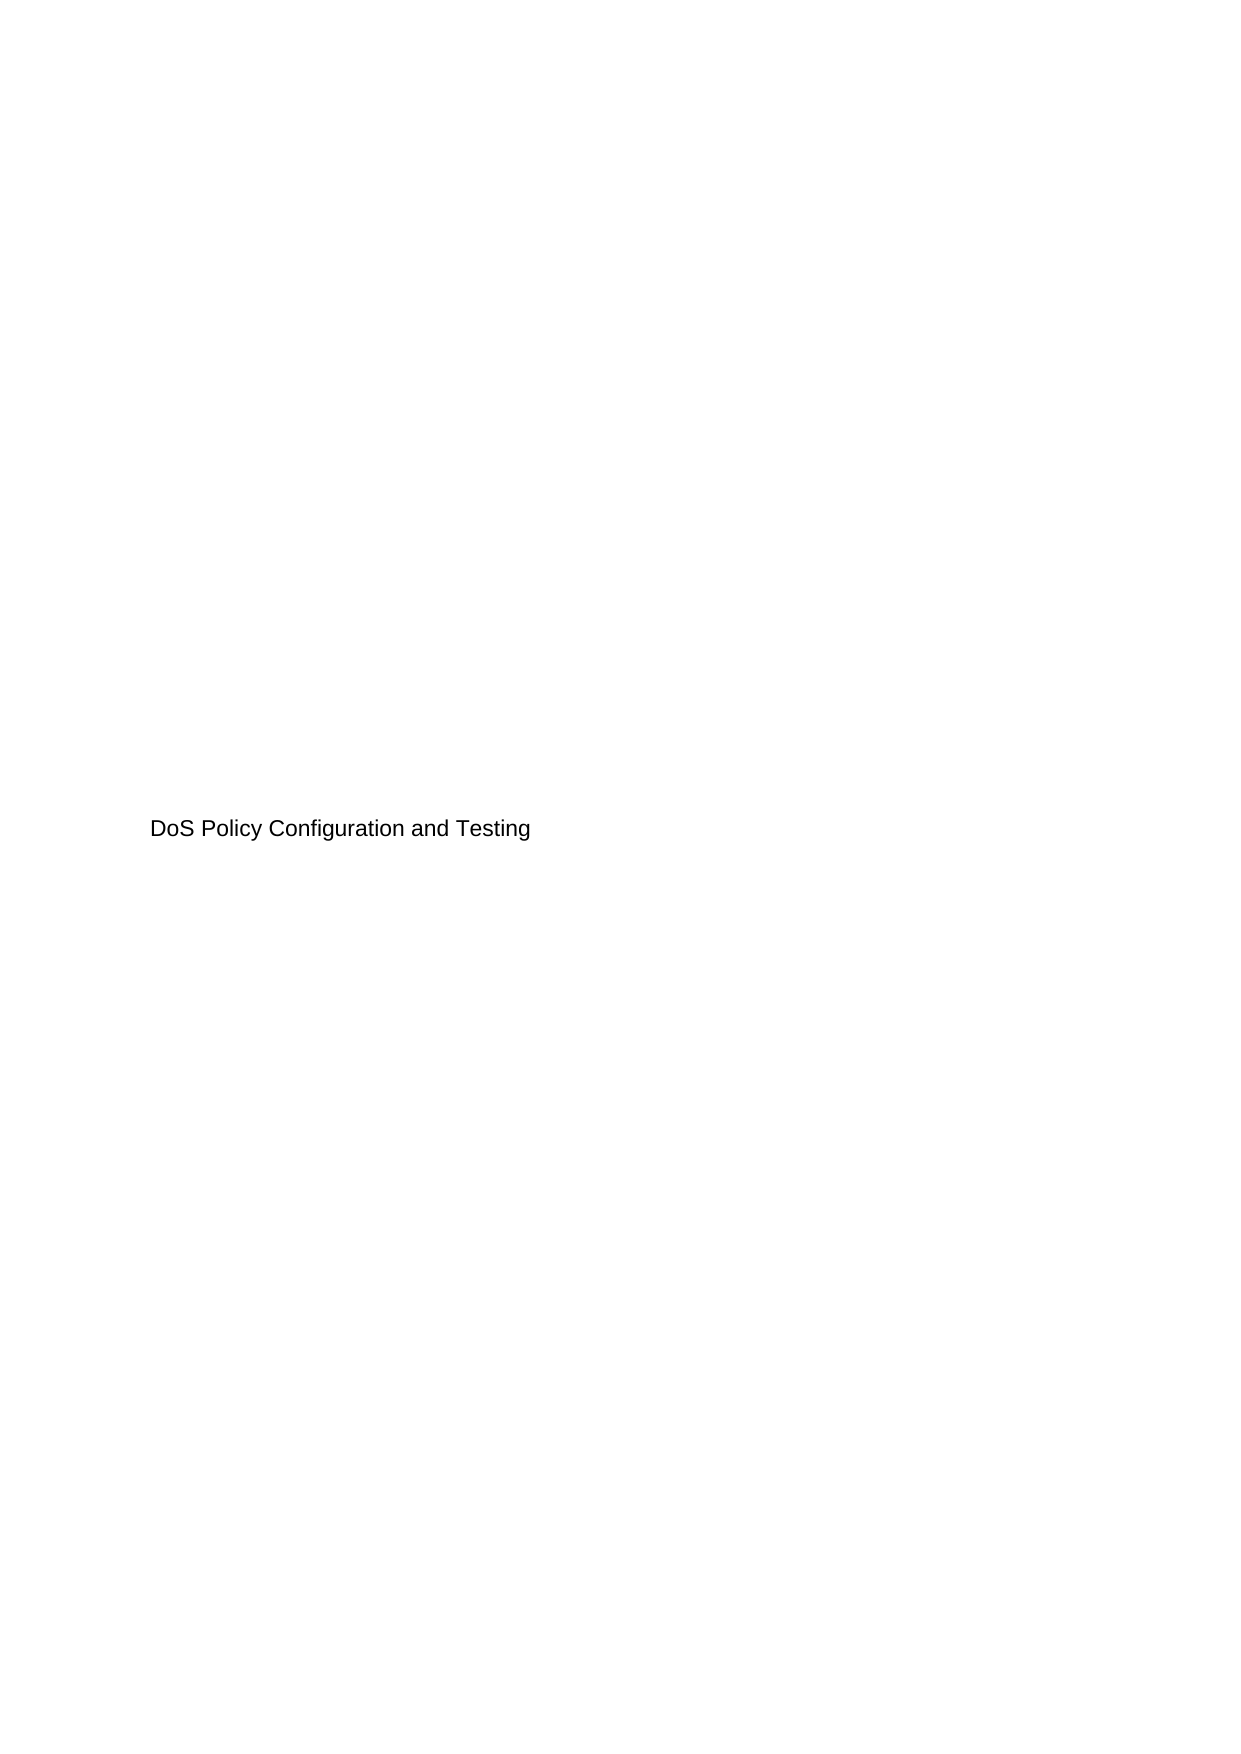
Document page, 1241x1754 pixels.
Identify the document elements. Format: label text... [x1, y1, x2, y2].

text DoS Policy Configuration and Testing [150, 814, 1090, 841]
